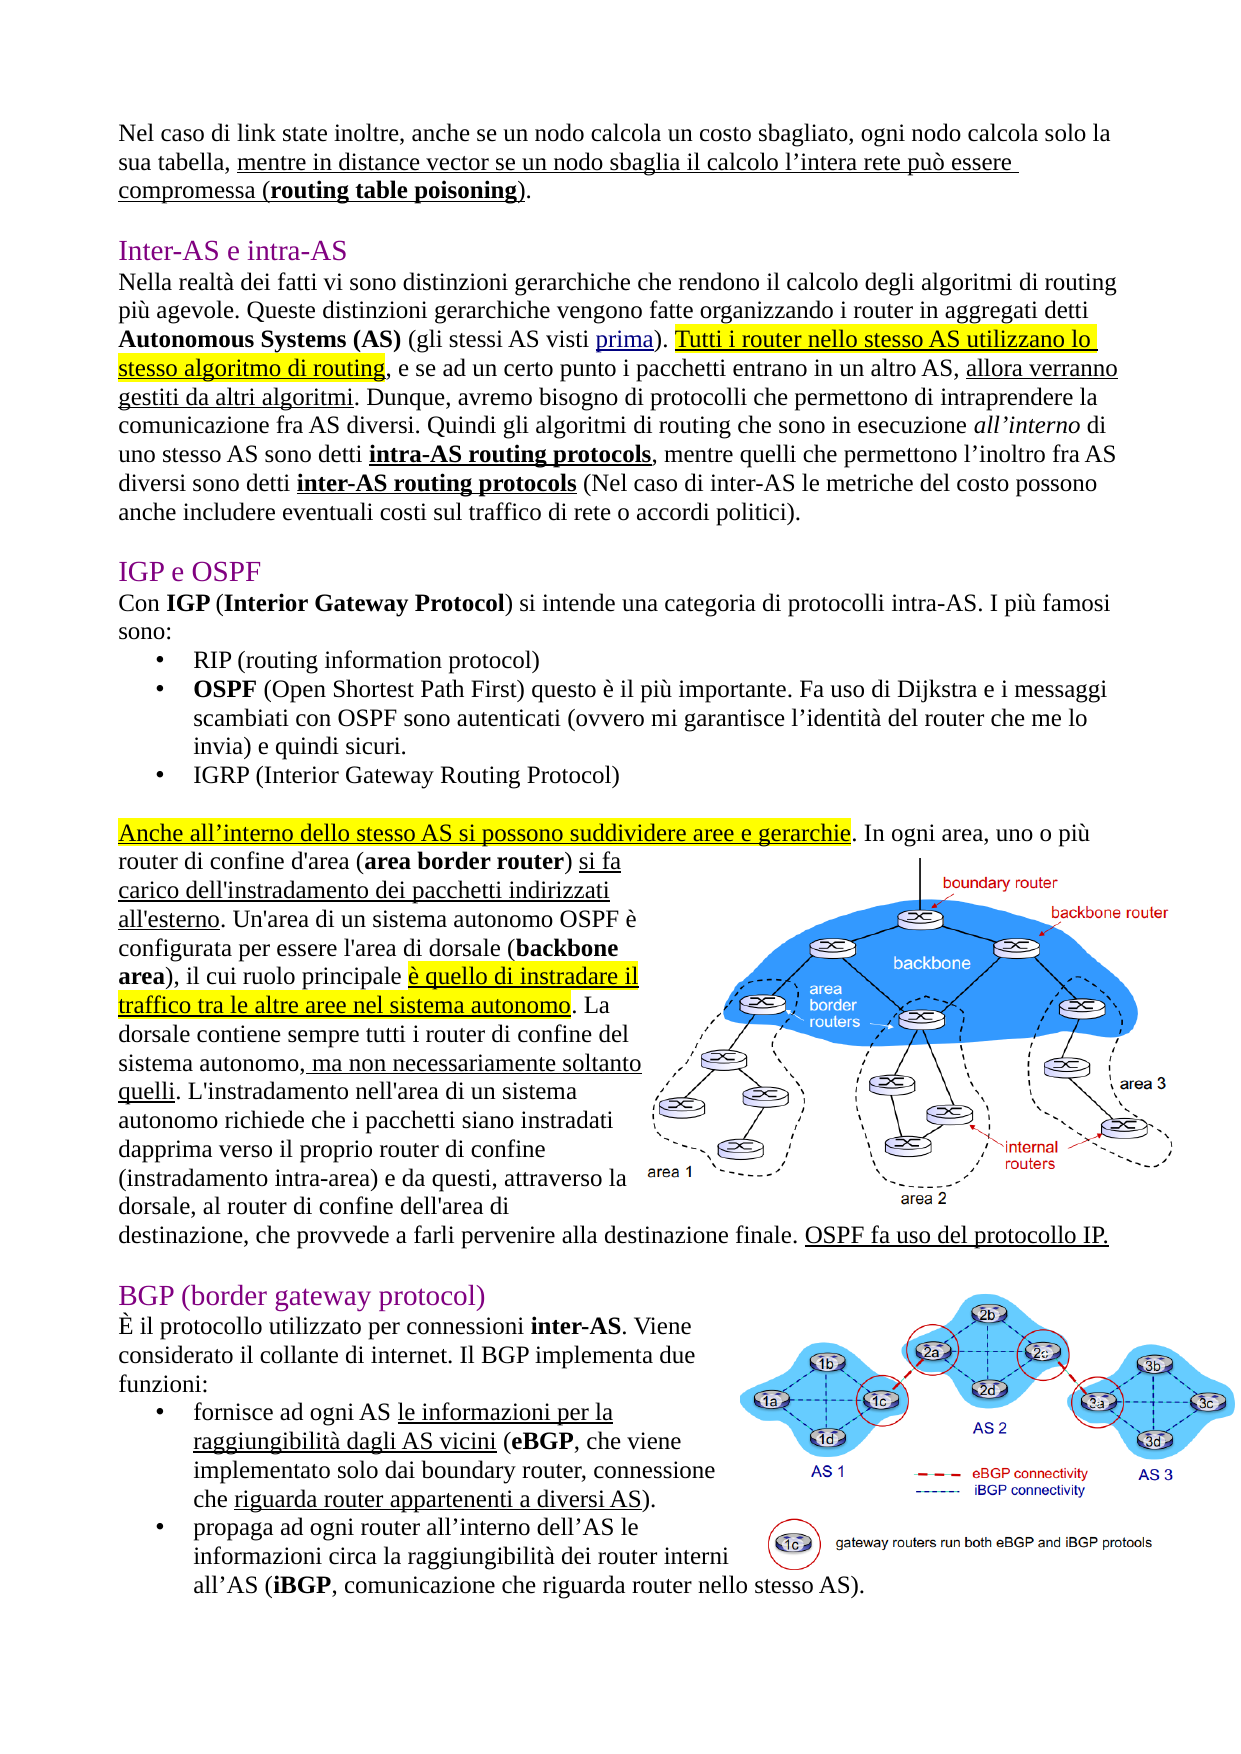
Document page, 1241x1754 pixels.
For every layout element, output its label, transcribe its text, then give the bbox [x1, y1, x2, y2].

list propaga ad ogni router all’interno dell’AS le informazioni circa la raggiungibilità dei router interni all’AS (iBGP, comunicazione che riguarda router nello stesso AS). [156, 1512, 1122, 1599]
list OSPF (Open Shortest Path First) questo è il più importante. Fa uso di Dijkstra e i messaggi scambiati con OSPF sono autenticati (ovvero mi garantisce l’identità del router che me lo invia) e quindi sicuri. [156, 674, 1122, 760]
text IGP e OSPF [118, 554, 1122, 588]
text BGP (border gateway protocol) [118, 1278, 1122, 1311]
text Nel caso di link state inoltre, anche se un nodo calcola un costo sbagliato, ogni nodo calcola solo la sua tabella, mentre in distance vector se un nodo sbaglia il calcolo l’intera rete può essere compromessa (routing table poisoning). [118, 118, 1122, 204]
list IGRP (Interior Gateway Routing Protocol) [156, 760, 1122, 789]
picture [740, 1292, 1236, 1570]
text È il protocollo utilizzato per connessioni inter-AS. Viene considerato il collante di internet. Il BGP implementa due funzioni: [118, 1311, 740, 1397]
text Inter-AS e intra-AS [118, 233, 1122, 267]
text Con IGP (Interior Gateway Protocol) si intende una categoria di protocolli intra-AS. I più famosi sono: [118, 588, 1122, 645]
text Anche all’interno dello stesso AS si possono suddividere aree e gerarchie. In ogni area, uno o più router di confine d'area (area border router) si fa carico dell'instradamento dei pacchetti indirizzati all'esterno. Un'area di un sistema autonomo OSPF è configurata per essere l'area di dorsale (backbone area), il cui ruolo principale è quello di instradare il traffico tra le altre aree nel sistema autonomo. La dorsale contiene sempre tutti i router di confine del sistema autonomo, ma non necessariamente soltanto quelli. L'instradamento nell'area di un sistema autonomo richiede che i pacchetti siano instradati dapprima verso il proprio router di confine (instradamento intra-area) e da questi, attraverso la dorsale, al router di confine dell'area di destinazione, che provvede a farli pervenire alla destinazione finale. OSPF fa uso del protocollo IP. [118, 818, 1122, 1249]
list fornisce ad ogni AS le informazioni per la raggiungibilità dagli AS vicini (eBGP, che viene implementato solo dai boundary router, connessione che riguarda router appartenenti a diversi AS). [156, 1397, 740, 1512]
list RIP (routing information protocol) [156, 645, 1122, 674]
text Nella realtà dei fatti vi sono distinzioni gerarchiche che rendono il calcolo degli algoritmi di routing più agevole. Queste distinzioni gerarchiche vengono fatte organizzando i router in aggregati detti Autonomous Systems (AS) (gli stessi AS visti prima). Tutti i router nello stesso AS utilizzano lo stesso algoritmo di routing, e se ad un certo punto i pacchetti entrano in un altro AS, allora verranno gestiti da altri algoritmi. Dunque, avremo bisogno di protocolli che permettono di intraprendere la comunicazione fra AS diversi. Quindi gli algoritmi di routing che sono in esecuzione all’interno di uno stesso AS sono detti intra-AS routing protocols, mentre quelli che permettono l’inoltro fra AS diversi sono detti inter-AS routing protocols (Nel caso di inter-AS le metriche del costo possono anche includere eventuali costi sul traffico di rete o accordi politici). [118, 267, 1122, 525]
picture [645, 858, 1176, 1210]
